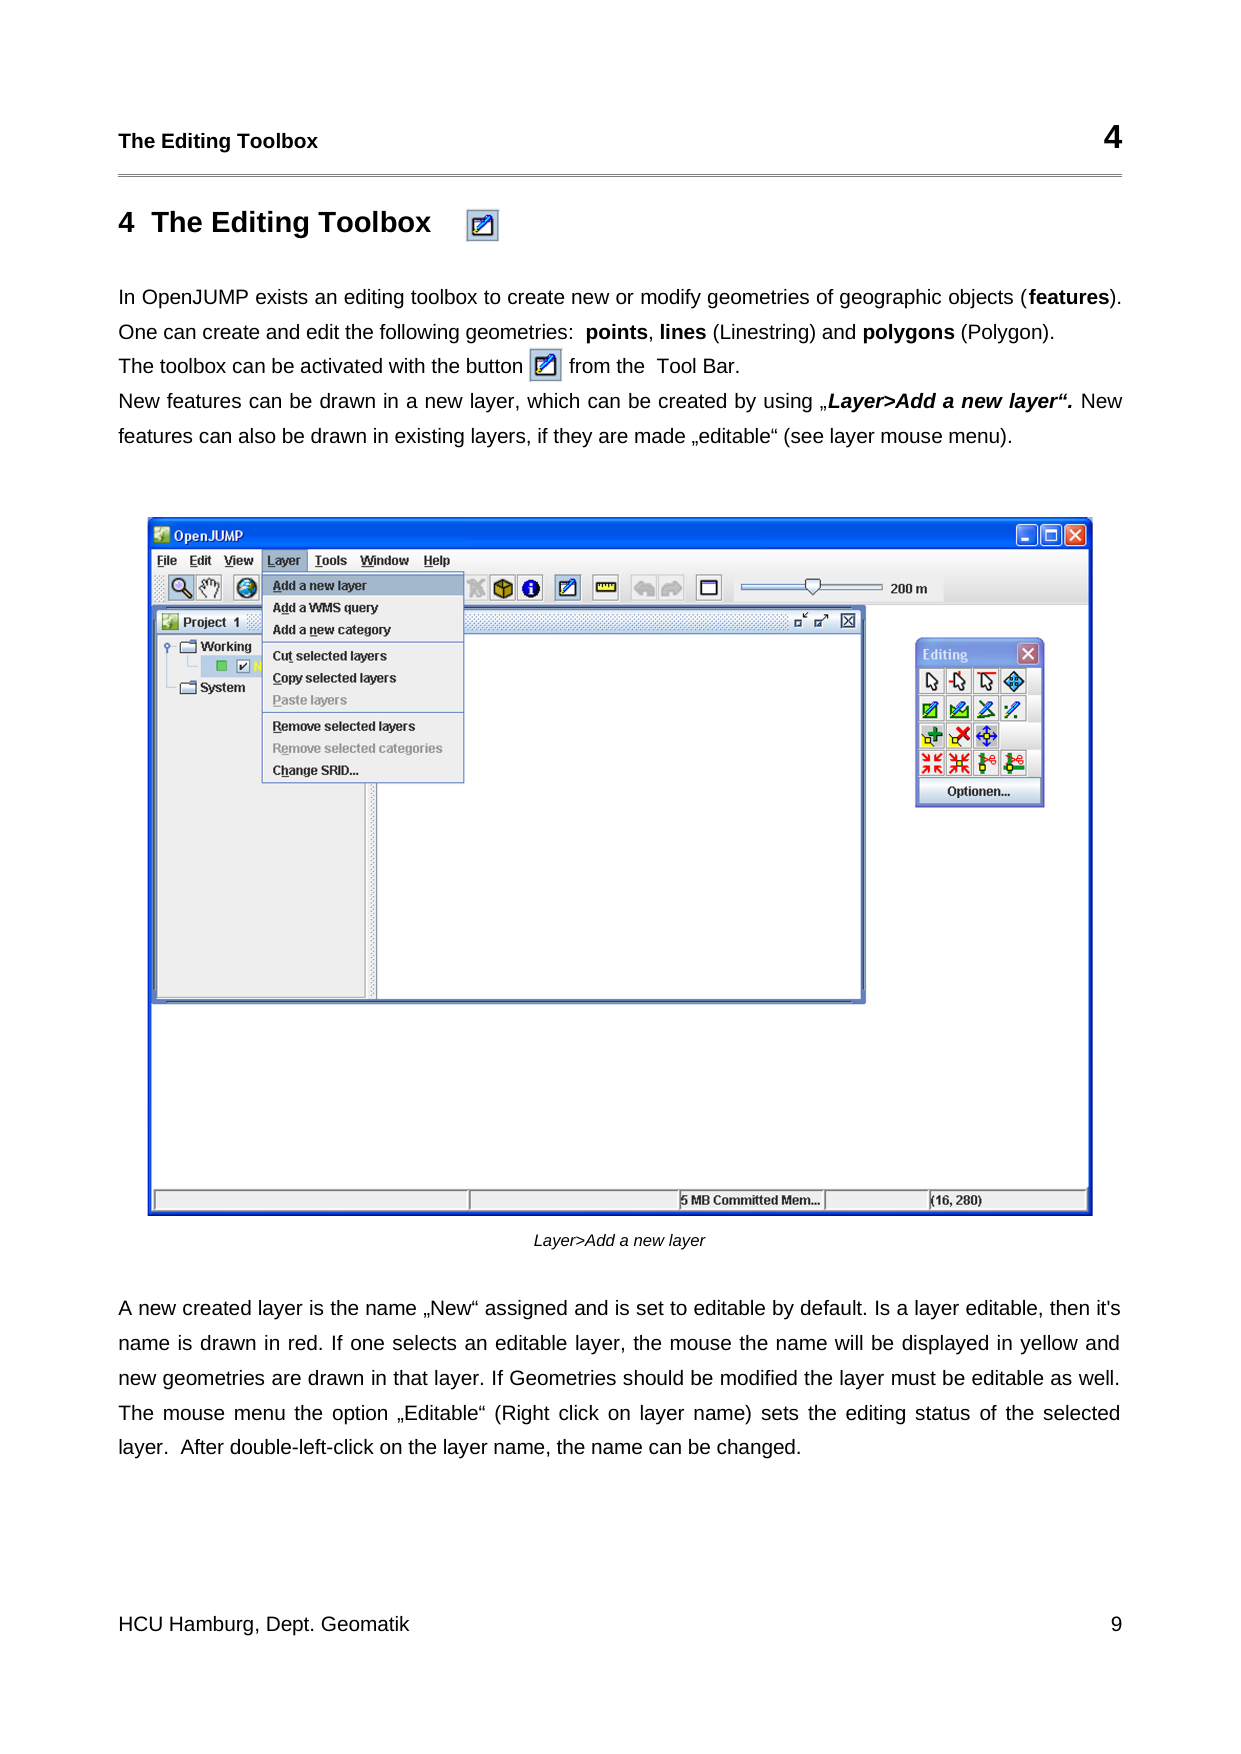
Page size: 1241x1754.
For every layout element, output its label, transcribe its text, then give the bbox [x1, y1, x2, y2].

text A new created layer is the name „New“ assigned and is set to editable by default. Is a layer editable, then it's name is drawn in red. If one selects an editable layer, the mouse the name will be displayed in yellow and new geometries are drawn in that layer. If Geometries should be modified the layer must be editable as well. The mouse menu the option „Editable“ (Right click on layer name) sets the editing status of the selected layer. After double-left-click on the layer name, the name can be changed. [118, 1297, 1122, 1459]
picture [528, 347, 563, 382]
text The toolbox can be activated with the button [118, 355, 528, 378]
text New features can be drawn in a new layer, which can be created by using „Layer>Add a new layer“. New features can also be drawn in existing layers, if they are made „editable“ (see layer mouse menu). [118, 390, 1122, 448]
picture [465, 208, 500, 242]
text In OpenJUMP exists an editing toolbox to create new or modify geometries of geographic objects (features). One can create and edit the following geometries: points, lines (Linestring) and polygons (Polygon). [118, 286, 1122, 344]
text from the Tool Bar. [563, 355, 1122, 378]
text Layer>Add a new layer [118, 529, 1122, 1250]
picture [147, 517, 1093, 1216]
subtitle The Editing Toolbox [118, 206, 1122, 238]
